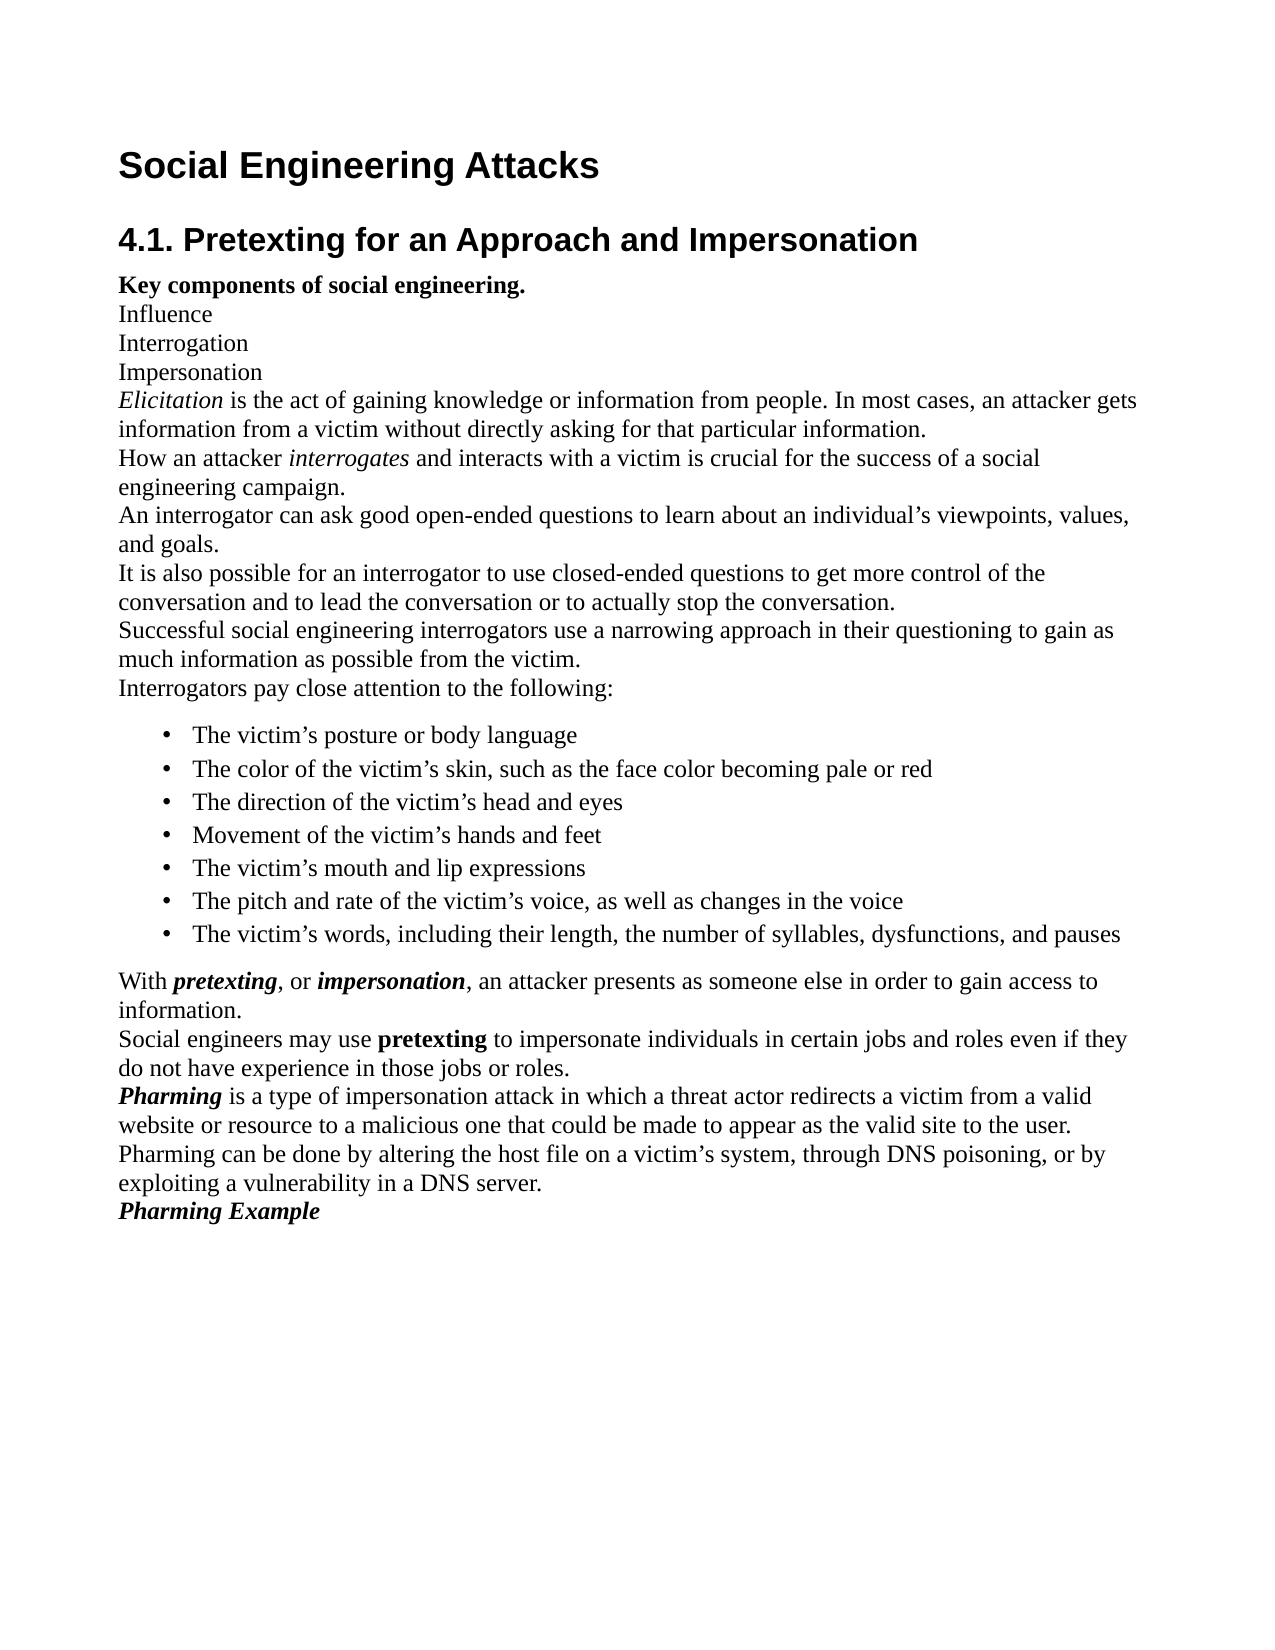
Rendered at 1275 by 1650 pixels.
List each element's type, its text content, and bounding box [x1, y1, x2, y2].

list Movement of the victim’s hands and feet [162, 820, 1157, 848]
text Interrogation [118, 328, 1157, 357]
text Impersonation [118, 357, 1157, 386]
text Pharming is a type of impersonation attack in which a threat actor redirects a victim from a valid website or resource to a malicious one that could be made to appear as the valid site to the user. [118, 1081, 1157, 1139]
list The color of the victim’s skin, such as the face color becoming pale or red [162, 754, 1157, 782]
subtitle Social Engineering Attacks [118, 143, 1157, 186]
subtitle 4.1. Pretexting for an Approach and Impersonation [118, 219, 1157, 258]
list The victim’s words, including their length, the number of syllables, dysfunctions, and pauses [162, 919, 1157, 947]
list The pitch and rate of the victim’s voice, as well as changes in the voice [162, 886, 1157, 914]
text An interrogator can ask good open-ended questions to learn about an individual’s viewpoints, values, and goals. [118, 501, 1157, 558]
text How an attacker interrogates and interacts with a victim is crucial for the success of a social engineering campaign. [118, 443, 1157, 501]
text Elicitation is the act of gaining knowledge or information from people. In most cases, an attacker gets information from a victim without directly asking for that particular information. [118, 386, 1157, 443]
text Pharming Example [118, 1196, 1157, 1225]
list The direction of the victim’s head and eyes [162, 787, 1157, 815]
text Influence [118, 299, 1157, 328]
list The victim’s mouth and lip expressions [162, 853, 1157, 881]
text With pretexting, or impersonation, an attacker presents as someone else in order to gain access to information. [118, 966, 1157, 1024]
text Social engineers may use pretexting to impersonate individuals in certain jobs and roles even if they do not have experience in those jobs or roles. [118, 1024, 1157, 1081]
text Pharming can be done by altering the host file on a victim’s system, through DNS poisoning, or by exploiting a vulnerability in a DNS server. [118, 1139, 1157, 1196]
text Interrogators pay close attention to the following: [118, 673, 1157, 702]
list The victim’s posture or body language [162, 721, 1157, 749]
text It is also possible for an interrogator to use closed-ended questions to get more control of the conversation and to lead the conversation or to actually stop the conversation. [118, 558, 1157, 616]
text Successful social engineering interrogators use a narrowing approach in their questioning to gain as much information as possible from the victim. [118, 616, 1157, 673]
text Key components of social engineering. [118, 271, 1157, 299]
